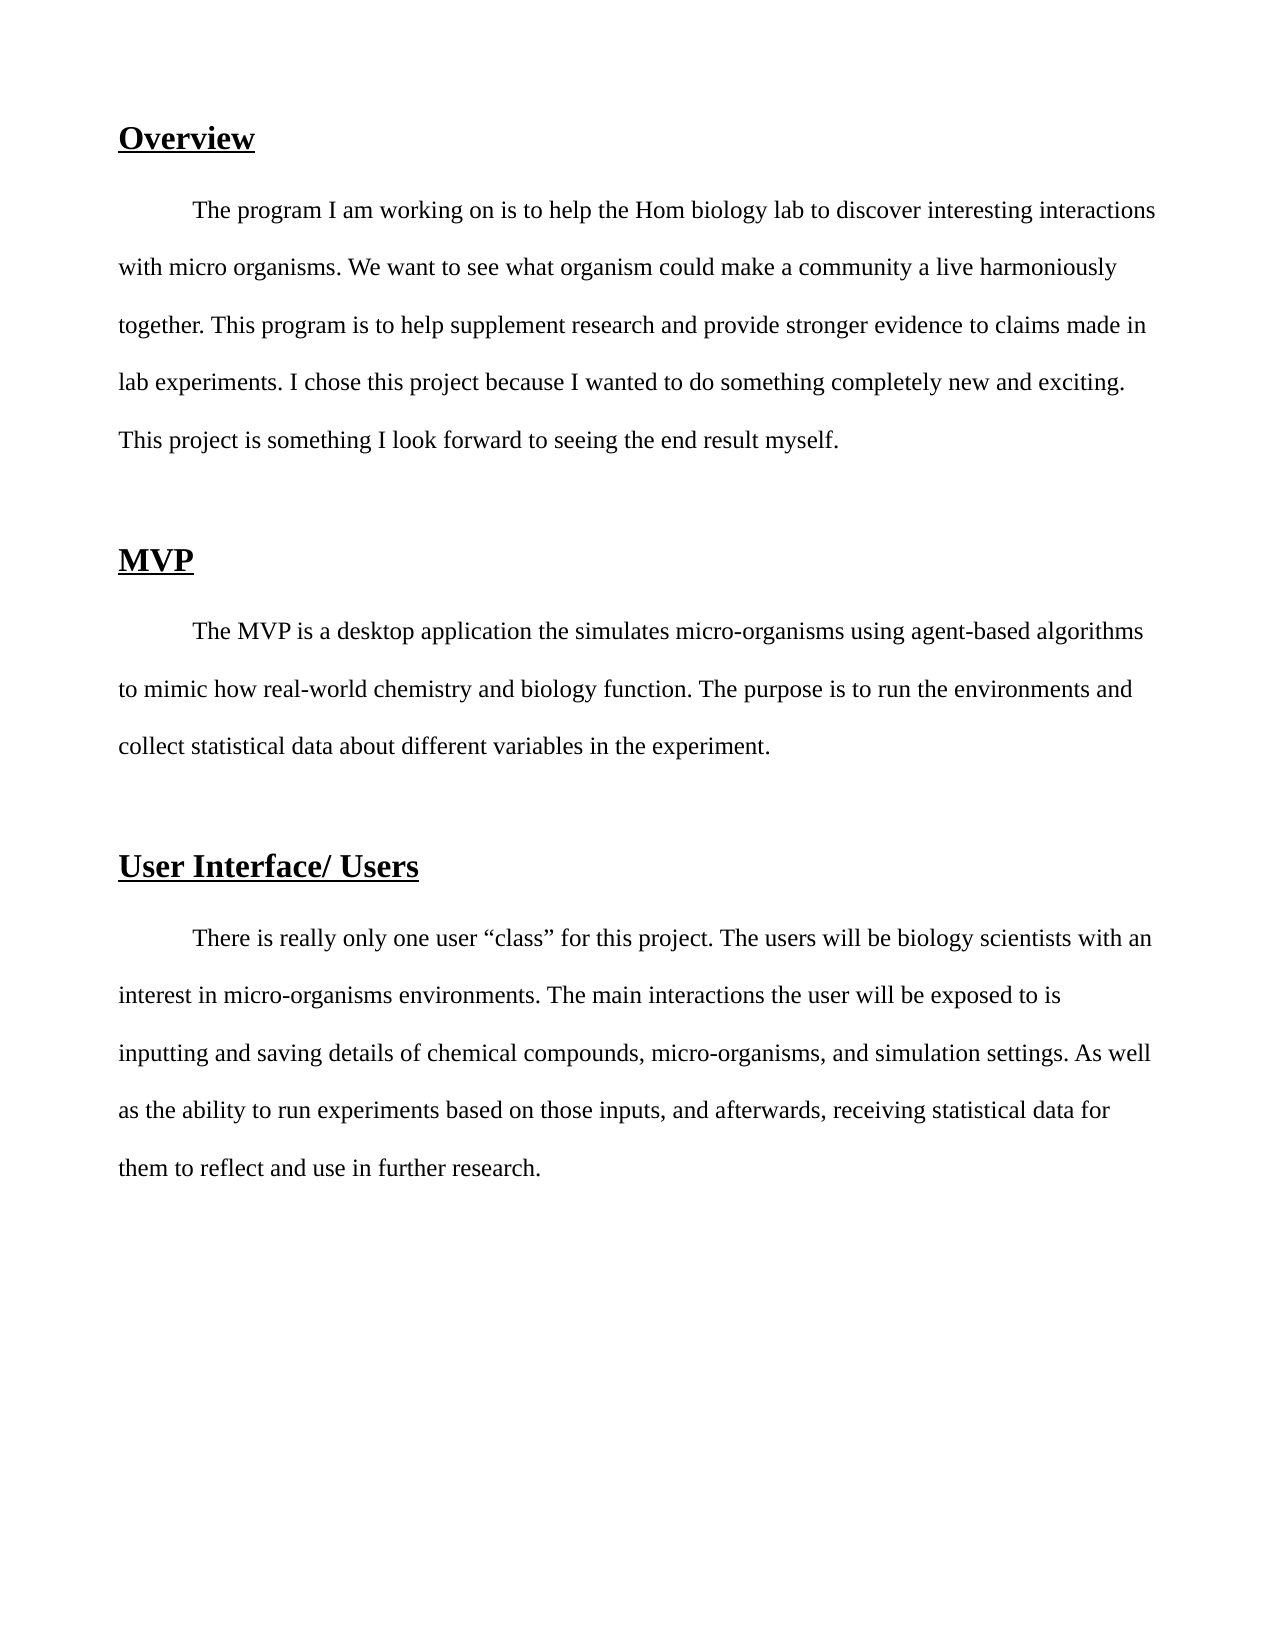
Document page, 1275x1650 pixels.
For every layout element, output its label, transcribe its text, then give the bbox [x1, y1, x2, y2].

text User Interface/ Users [118, 846, 1157, 885]
text The program I am working on is to help the Hom biology lab to discover interesting interactions with micro organisms. We want to see what organism could make a community a live harmoniously together. This program is to help supplement research and provide stronger evidence to claims made in lab experiments. I chose this project because I wanted to do something completely new and exciting. This project is something I look forward to seeing the end result myself. [118, 195, 1157, 453]
text Overview [118, 118, 1157, 156]
text There is really only one user “class” for this project. The users will be biology scientists with an interest in micro-organisms environments. The main interactions the user will be exposed to is inputting and saving details of chemical compounds, micro-organisms, and simulation settings. As well as the ability to run experiments based on those inputs, and afterwards, receiving statistical data for them to reflect and use in further research. [118, 923, 1157, 1182]
text MVP [118, 540, 1157, 578]
text The MVP is a desktop application the simulates micro-organisms using agent-based algorithms to mimic how real-world chemistry and biology function. The purpose is to run the environments and collect statistical data about different variables in the experiment. [118, 616, 1157, 760]
